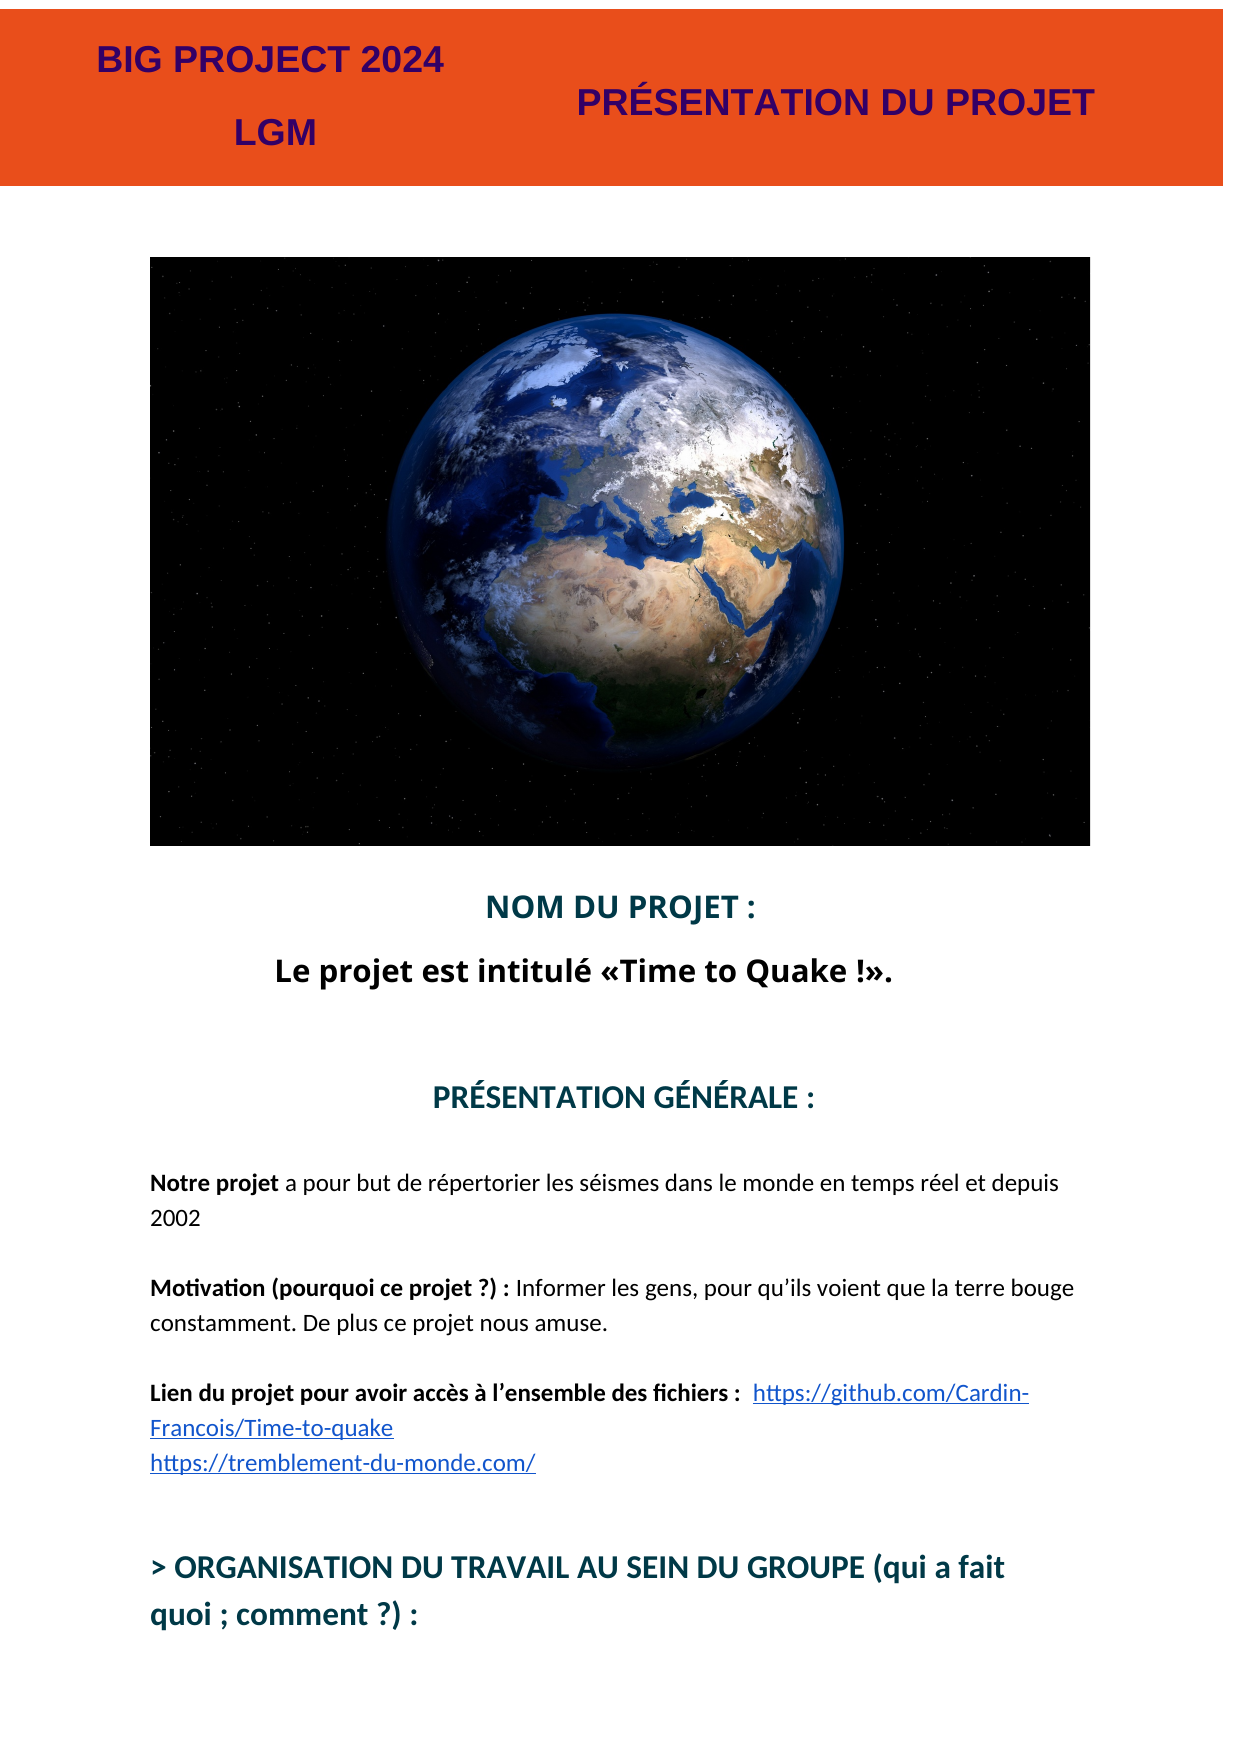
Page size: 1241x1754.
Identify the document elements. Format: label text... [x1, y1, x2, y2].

text PRÉSENTATION GÉNÉRALE : [224, 1077, 1017, 1117]
table_header BIG PROJECT 2024 LGM [0, 9, 565, 186]
table_header PRÉSENTATION DU PROJET [565, 9, 1223, 186]
text Lien du projet pour avoir accès à l’ensemble des fichiers : https://github.com/Cardin-Francois/Time-to-quake [150, 1377, 1090, 1442]
text Motivation (pourquoi ce projet ?) : Informer les gens, pour qu’ils voient que la terre bouge constamment. De plus ce projet nous amuse. [150, 1272, 1090, 1337]
text Notre projet a pour but de répertorier les séismes dans le monde en temps réel et depuis 2002 [150, 1167, 1090, 1232]
text NOM DU PROJET : [224, 885, 1017, 928]
text https://tremblement-du-monde.com/ [150, 1447, 1090, 1477]
text Le projet est intitulé «Time to Quake !». [150, 949, 1017, 991]
text > ORGANISATION DU TRAVAIL AU SEIN DU GROUPE (qui a fait quoi ; comment ?) : [150, 1546, 1090, 1633]
picture [150, 257, 1091, 846]
